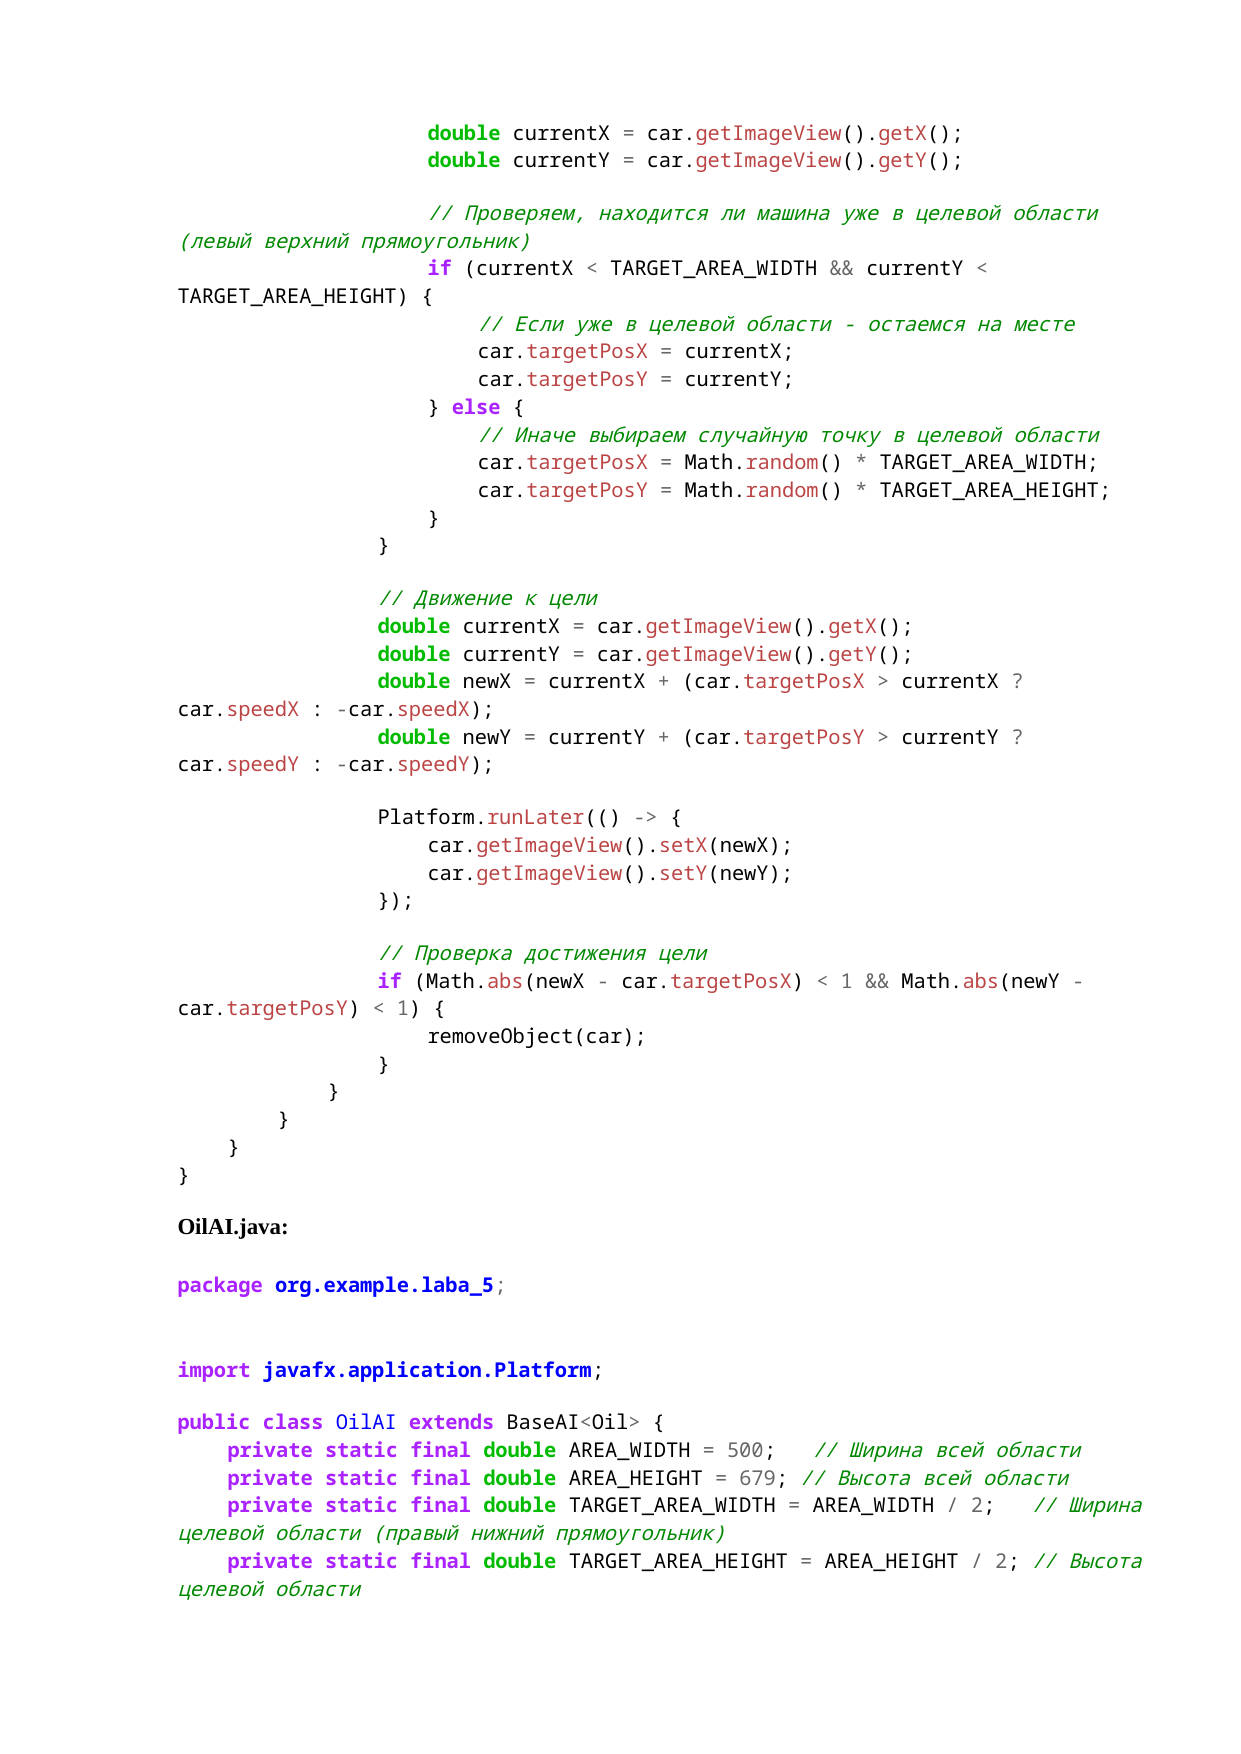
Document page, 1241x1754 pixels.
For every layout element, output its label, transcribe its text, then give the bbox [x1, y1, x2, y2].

text public class OilAI extends BaseAI<Oil> { [177, 1408, 1152, 1436]
text }); [177, 886, 1152, 913]
text Platform.runLater(() -> { [177, 803, 1152, 830]
text double currentY = car.getImageView().getY(); [177, 146, 1152, 173]
text OilAI.java: [177, 1213, 1152, 1239]
text double currentX = car.getImageView().getX(); [177, 611, 1152, 639]
text import javafx.application.Platform; [177, 1355, 1152, 1383]
text private static final double TARGET_AREA_HEIGHT = AREA_HEIGHT / 2; // Высота целевой области [177, 1546, 1152, 1602]
text removeObject(car); [177, 1022, 1152, 1049]
text // Иначе выбираем случайную точку в целевой области [177, 420, 1152, 448]
text // Движение к цели [177, 584, 1152, 611]
text car.targetPosX = Math.random() * TARGET_AREA_WIDTH; [177, 448, 1152, 476]
text // Проверка достижения цели [177, 938, 1152, 966]
text double newY = currentY + (car.targetPosY > currentY ? car.speedY : -car.speedY); [177, 722, 1152, 778]
text // Если уже в целевой области - остаемся на месте [177, 309, 1152, 337]
text double newX = currentX + (car.targetPosX > currentX ? car.speedX : -car.speedX); [177, 667, 1152, 722]
text private static final double AREA_HEIGHT = 679; // Высота всей области [177, 1463, 1152, 1491]
text if (Math.abs(newX - car.targetPosX) < 1 && Math.abs(newY - car.targetPosY) < 1) { [177, 966, 1152, 1022]
text car.getImageView().setY(newY); [177, 858, 1152, 886]
text // Проверяем, находится ли машина уже в целевой области (левый верхний прямоугольник) [177, 198, 1152, 254]
text } [177, 1105, 1152, 1132]
text } [177, 1160, 1152, 1188]
text if (currentX < TARGET_AREA_WIDTH && currentY < TARGET_AREA_HEIGHT) { [177, 254, 1152, 309]
text car.targetPosX = currentX; [177, 337, 1152, 365]
text } else { [177, 392, 1152, 420]
text } [177, 1077, 1152, 1105]
text double currentY = car.getImageView().getY(); [177, 639, 1152, 667]
text } [177, 1049, 1152, 1077]
text double currentX = car.getImageView().getX(); [177, 118, 1152, 146]
text } [177, 503, 1152, 531]
text } [177, 531, 1152, 559]
text car.targetPosY = Math.random() * TARGET_AREA_HEIGHT; [177, 476, 1152, 503]
text car.getImageView().setX(newX); [177, 830, 1152, 858]
text private static final double AREA_WIDTH = 500; // Ширина всей области [177, 1436, 1152, 1463]
text package org.example.laba_5; [177, 1271, 1152, 1298]
text private static final double TARGET_AREA_WIDTH = AREA_WIDTH / 2; // Ширина целевой области (правый нижний прямоугольник) [177, 1491, 1152, 1546]
text car.targetPosY = currentY; [177, 365, 1152, 392]
text } [177, 1132, 1152, 1160]
